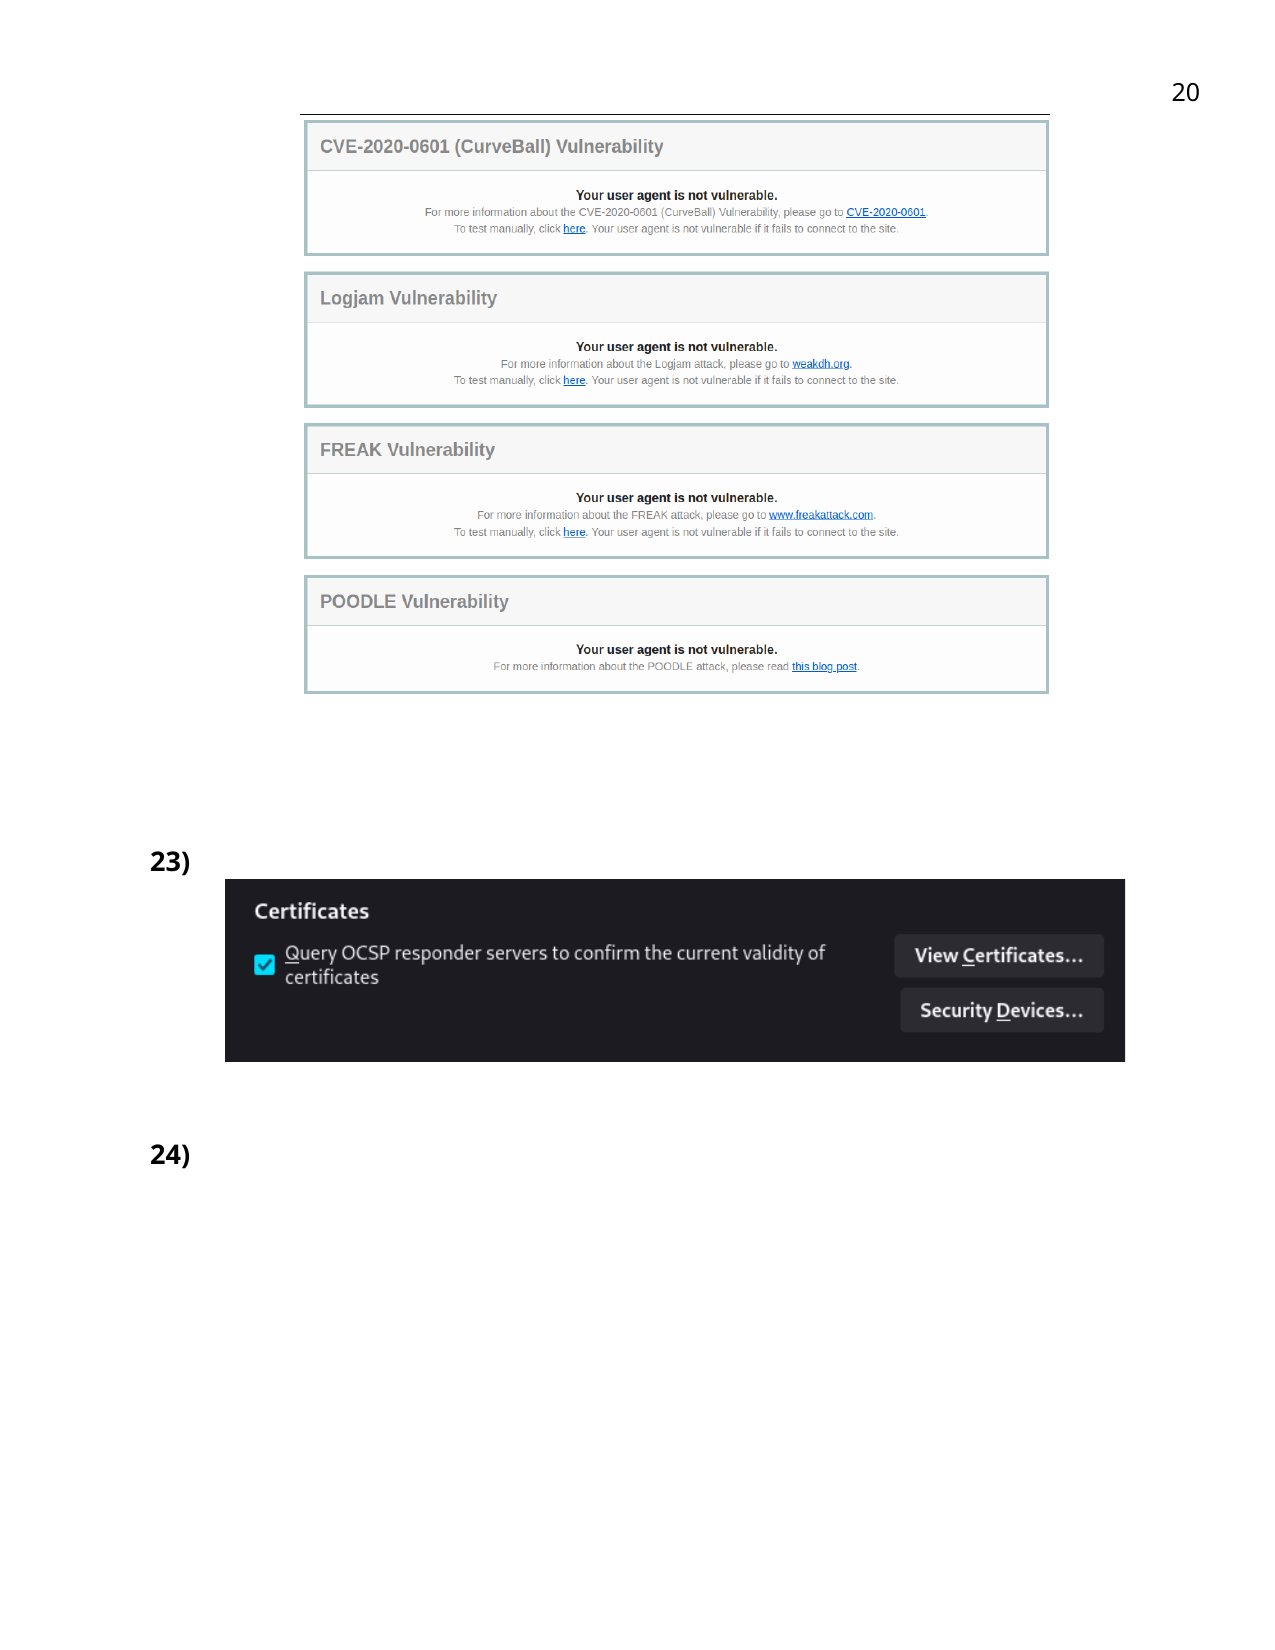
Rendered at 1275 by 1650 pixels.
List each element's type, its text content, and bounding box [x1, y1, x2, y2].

text 23) [150, 842, 1200, 879]
picture [225, 879, 1125, 1062]
picture [300, 114, 1050, 695]
text 24) [150, 1136, 1200, 1173]
